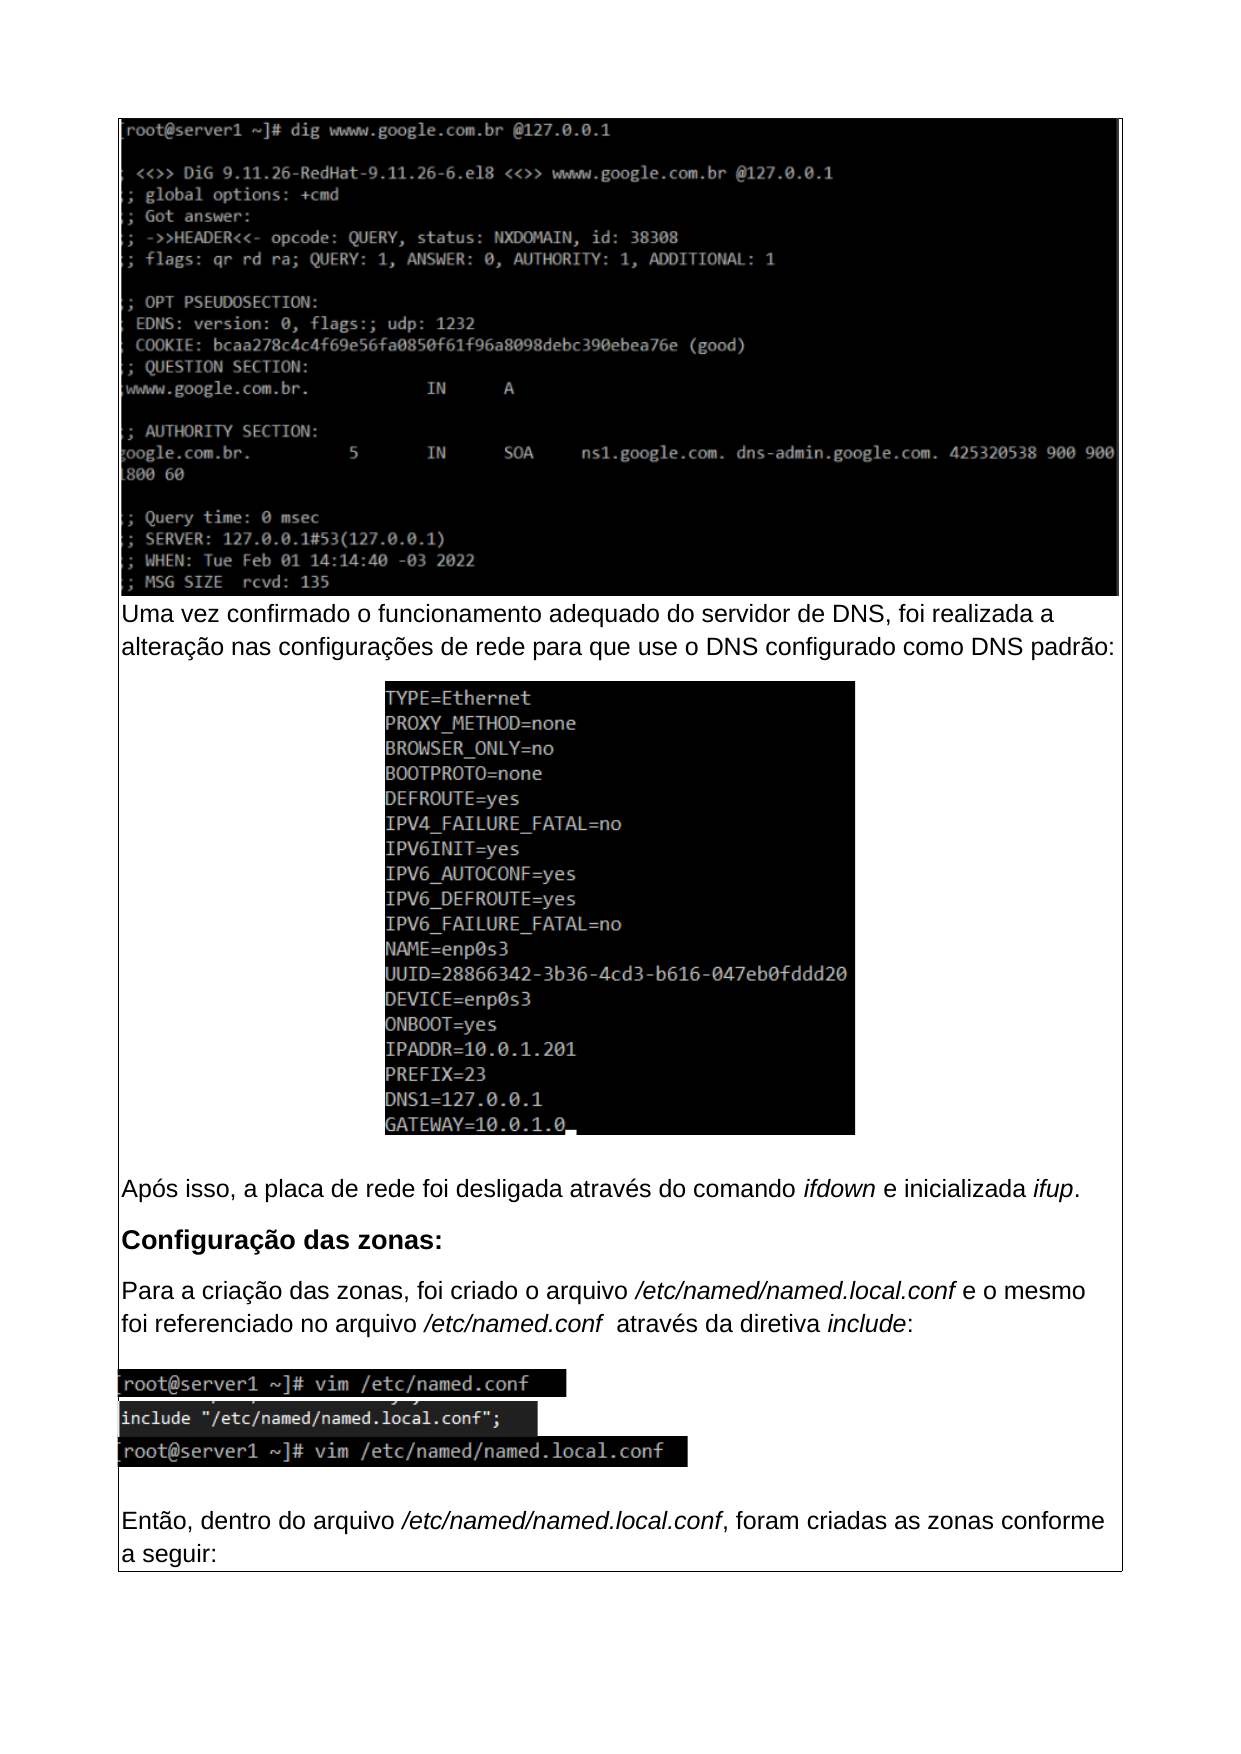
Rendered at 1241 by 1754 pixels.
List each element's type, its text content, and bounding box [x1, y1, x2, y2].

text Configuração das zonas: [119, 1221, 1122, 1255]
text Após isso, a placa de rede foi desligada através do comando ifdown e inicializada ifup. [119, 1171, 1122, 1203]
picture [121, 118, 1119, 596]
picture [117, 1369, 567, 1397]
text Para a criação das zonas, foi criado o arquivo /etc/named/named.local.conf e o mesmo foi referenciado no arquivo /etc/named.conf através da diretiva include: [119, 1273, 1122, 1338]
text Então, dentro do arquivo /etc/named/named.local.conf, foram criadas as zonas conforme a seguir: [119, 1503, 1122, 1571]
picture [117, 1401, 688, 1467]
picture [385, 681, 855, 1135]
text Uma vez confirmado o funcionamento adequado do servidor de DNS, foi realizada a alteração nas configurações de rede para que use o DNS configurado como DNS padrão: [119, 119, 1122, 661]
